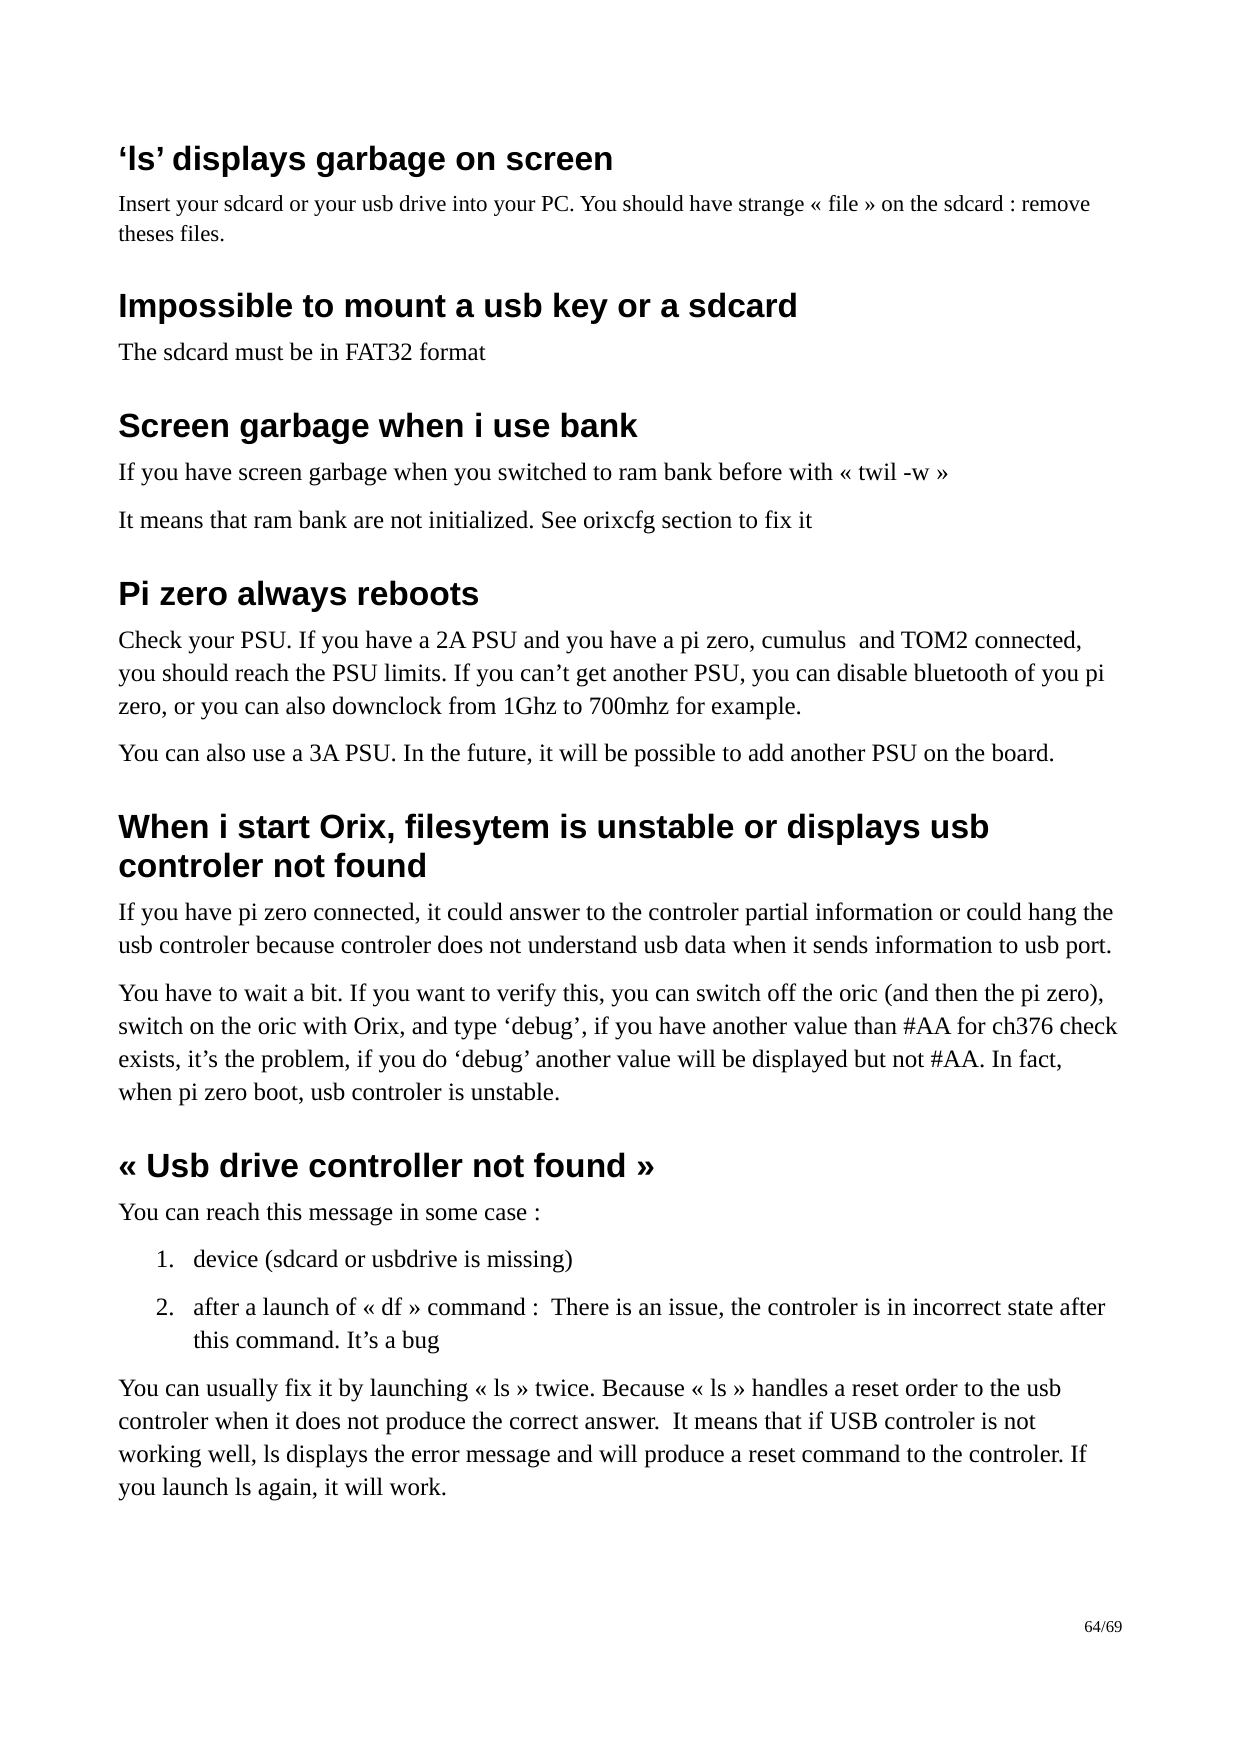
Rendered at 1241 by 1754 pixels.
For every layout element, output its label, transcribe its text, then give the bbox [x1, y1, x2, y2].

subtitle Screen garbage when i use bank [118, 406, 1122, 444]
text You have to wait a bit. If you want to verify this, you can switch off the oric (and then the pi zero), switch on the oric with Orix, and type ‘debug’, if you have another value than #AA for ch376 check exists, it’s the problem, if you do ‘debug’ another value will be displayed but not #AA. In fact, when pi zero boot, usb controler is unstable. [118, 978, 1122, 1106]
text The sdcard must be in FAT32 format [118, 337, 1122, 366]
subtitle Impossible to mount a usb key or a sdcard [118, 286, 1122, 325]
text It means that ram bank are not initialized. See orixcfg section to fix it [118, 505, 1122, 534]
text If you have pi zero connected, it could answer to the controler partial information or could hang the usb controler because controler does not understand usb data when it sends information to usb port. [118, 897, 1122, 959]
subtitle When i start Orix, filesytem is unstable or displays usb controler not found [118, 807, 1122, 884]
text You can also use a 3A PSU. In the future, it will be possible to add another PSU on the board. [118, 738, 1122, 767]
text Insert your sdcard or your usb drive into your PC. You should have strange « file » on the sdcard : remove theses files. [118, 190, 1122, 247]
subtitle ‘ls’ displays garbage on screen [118, 139, 1122, 178]
list after a launch of « df » command : There is an issue, the controler is in incorrect state after this command. It’s a bug [156, 1292, 1122, 1354]
text If you have screen garbage when you switched to ram bank before with « twil -w » [118, 457, 1122, 486]
subtitle « Usb drive controller not found » [118, 1146, 1122, 1184]
text You can usually fix it by launching « ls » twice. Because « ls » handles a reset order to the usb controler when it does not produce the correct answer. It means that if USB controler is not working well, ls displays the error message and will produce a reset command to the controler. If you launch ls again, it will work. [118, 1373, 1122, 1501]
list device (sdcard or usbdrive is missing) [156, 1244, 1122, 1273]
text Check your PSU. If you have a 2A PSU and you have a pi zero, cumulus and TOM2 connected, you should reach the PSU limits. If you can’t get another PSU, you can disable bluetooth of you pi zero, or you can also downclock from 1Ghz to 700mhz for example. [118, 625, 1122, 719]
subtitle Pi zero always reboots [118, 573, 1122, 612]
text You can reach this message in some case : [118, 1197, 1122, 1225]
